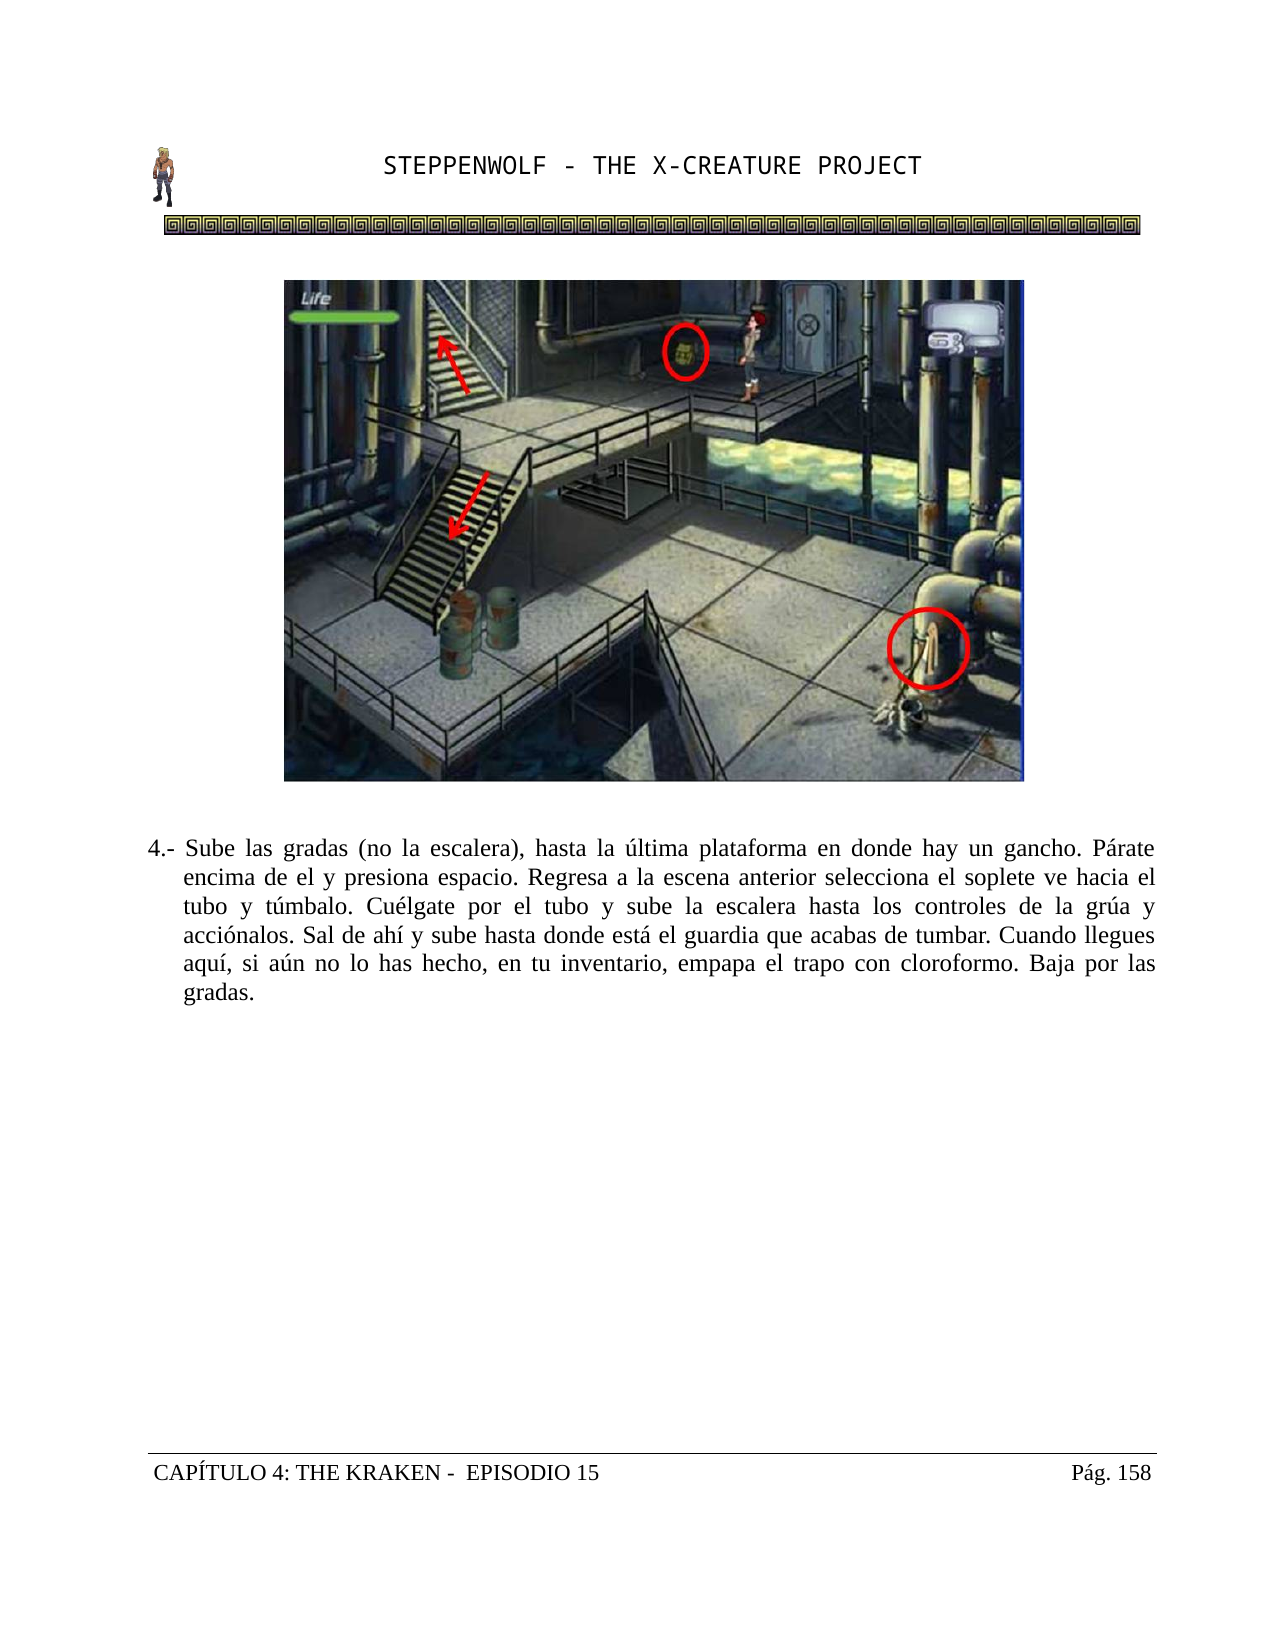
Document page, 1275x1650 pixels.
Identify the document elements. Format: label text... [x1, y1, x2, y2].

picture [164, 215, 1141, 235]
picture [147, 147, 181, 207]
picture [283, 279, 1025, 782]
text 4.- Sube las gradas (no la escalera), hasta la última plataforma en donde hay un gancho. Párate encima de el y presiona espacio. Regresa a la escena anterior selecciona el soplete ve hacia el tubo y túmbalo. Cuélgate por el tubo y sube la escalera hasta los controles de la grúa y acciónalos. Sal de ahí y sube hasta donde está el guardia que acabas de tumbar. Cuando llegues aquí, si aún no lo has hecho, en tu inventario, empapa el trapo con cloroformo. Baja por las gradas. [148, 833, 1157, 1006]
